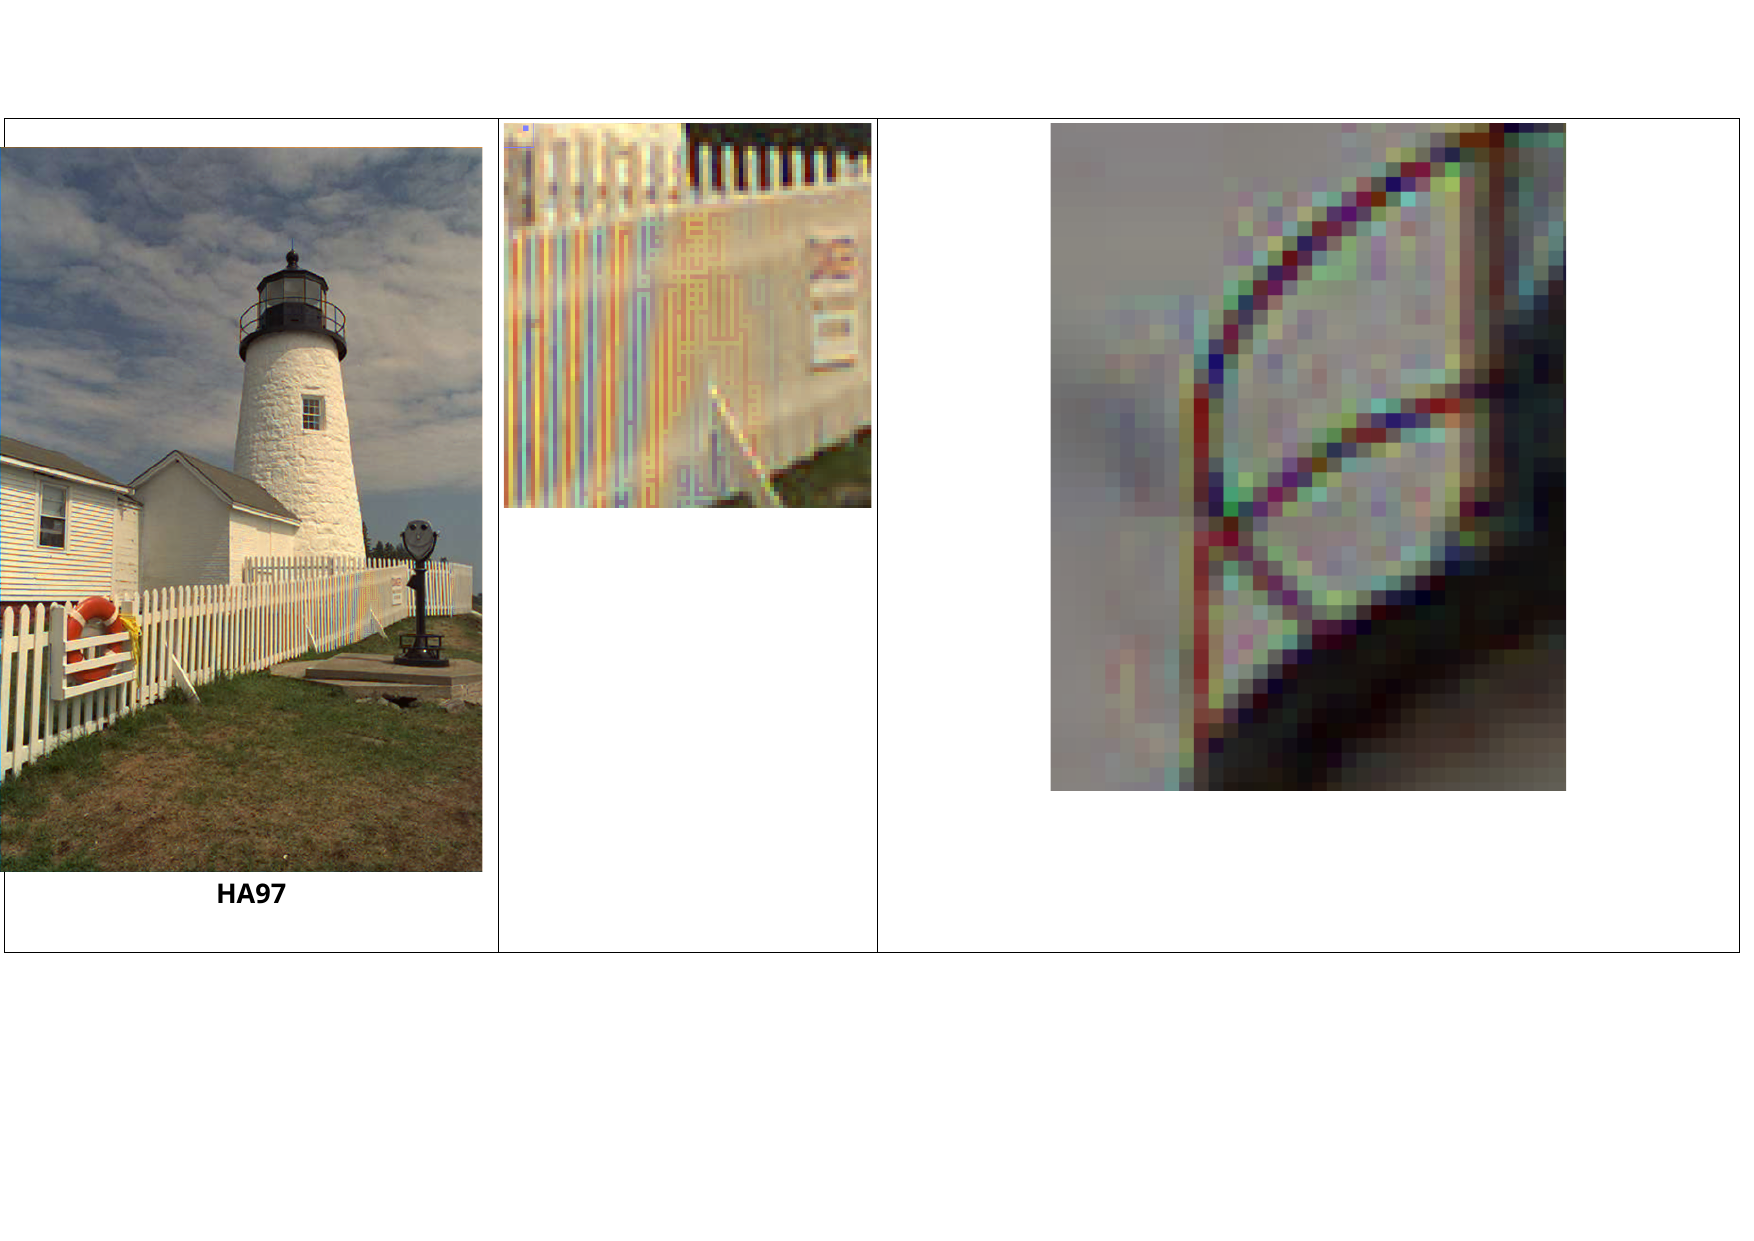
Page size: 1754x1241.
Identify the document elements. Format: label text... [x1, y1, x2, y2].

picture [503, 123, 872, 508]
table_cell [878, 119, 1739, 952]
table_cell HA97 [5, 119, 498, 952]
picture [1050, 123, 1567, 791]
table_cell [499, 119, 877, 952]
picture [0, 147, 483, 872]
